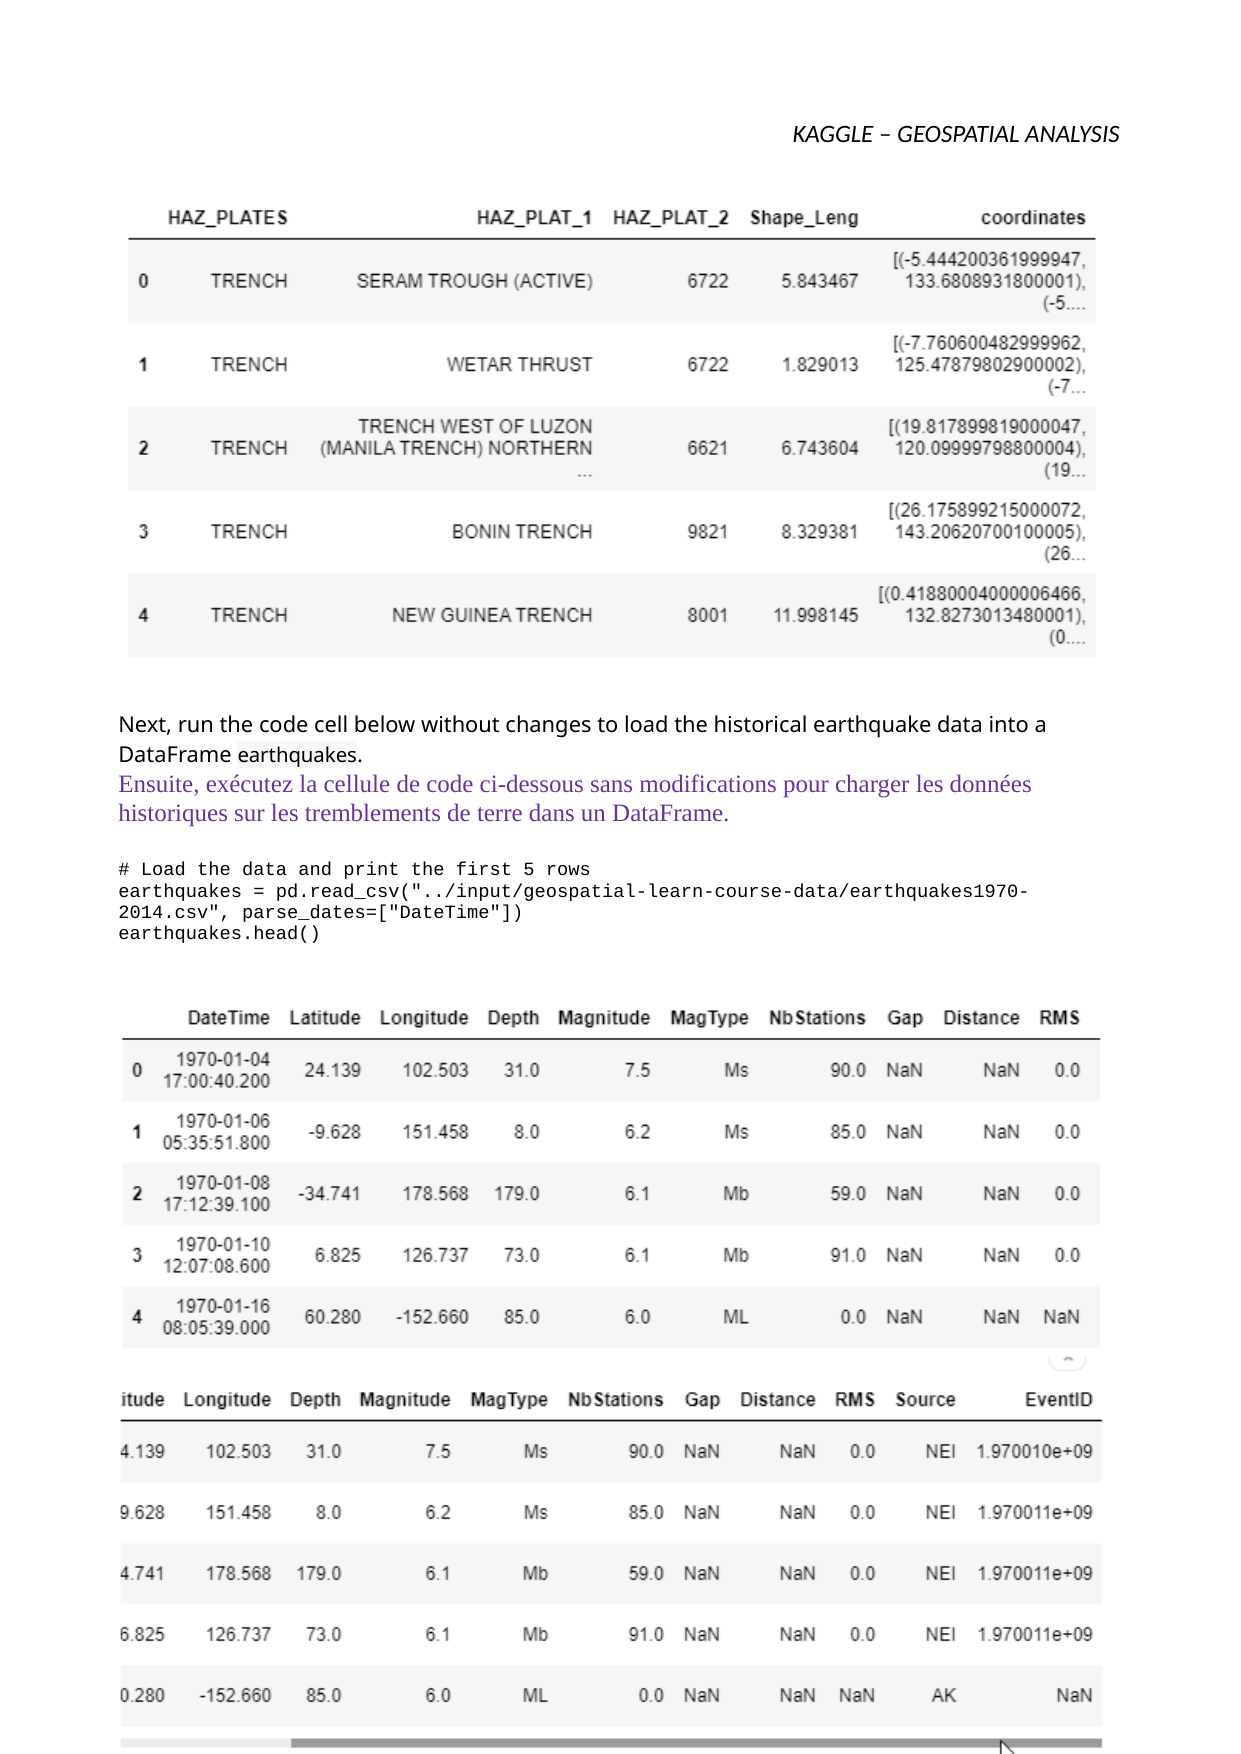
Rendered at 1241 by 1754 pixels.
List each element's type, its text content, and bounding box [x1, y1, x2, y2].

text Next, run the code cell below without changes to load the historical earthquake data into a DataFrame earthquakes. [118, 709, 1122, 769]
text Ensuite, exécutez la cellule de code ci-dessous sans modifications pour charger les données historiques sur les tremblements de terre dans un DataFrame. [118, 769, 1122, 826]
picture [118, 178, 1122, 667]
text earthquakes = pd.read_csv("../input/geospatial-learn-course-data/earthquakes1970-2014.csv", parse_dates=["DateTime"]) [118, 881, 1122, 924]
text earthquakes.head() [118, 924, 1122, 945]
text # Load the data and print the first 5 rows [118, 860, 1122, 881]
picture [118, 966, 1122, 1754]
